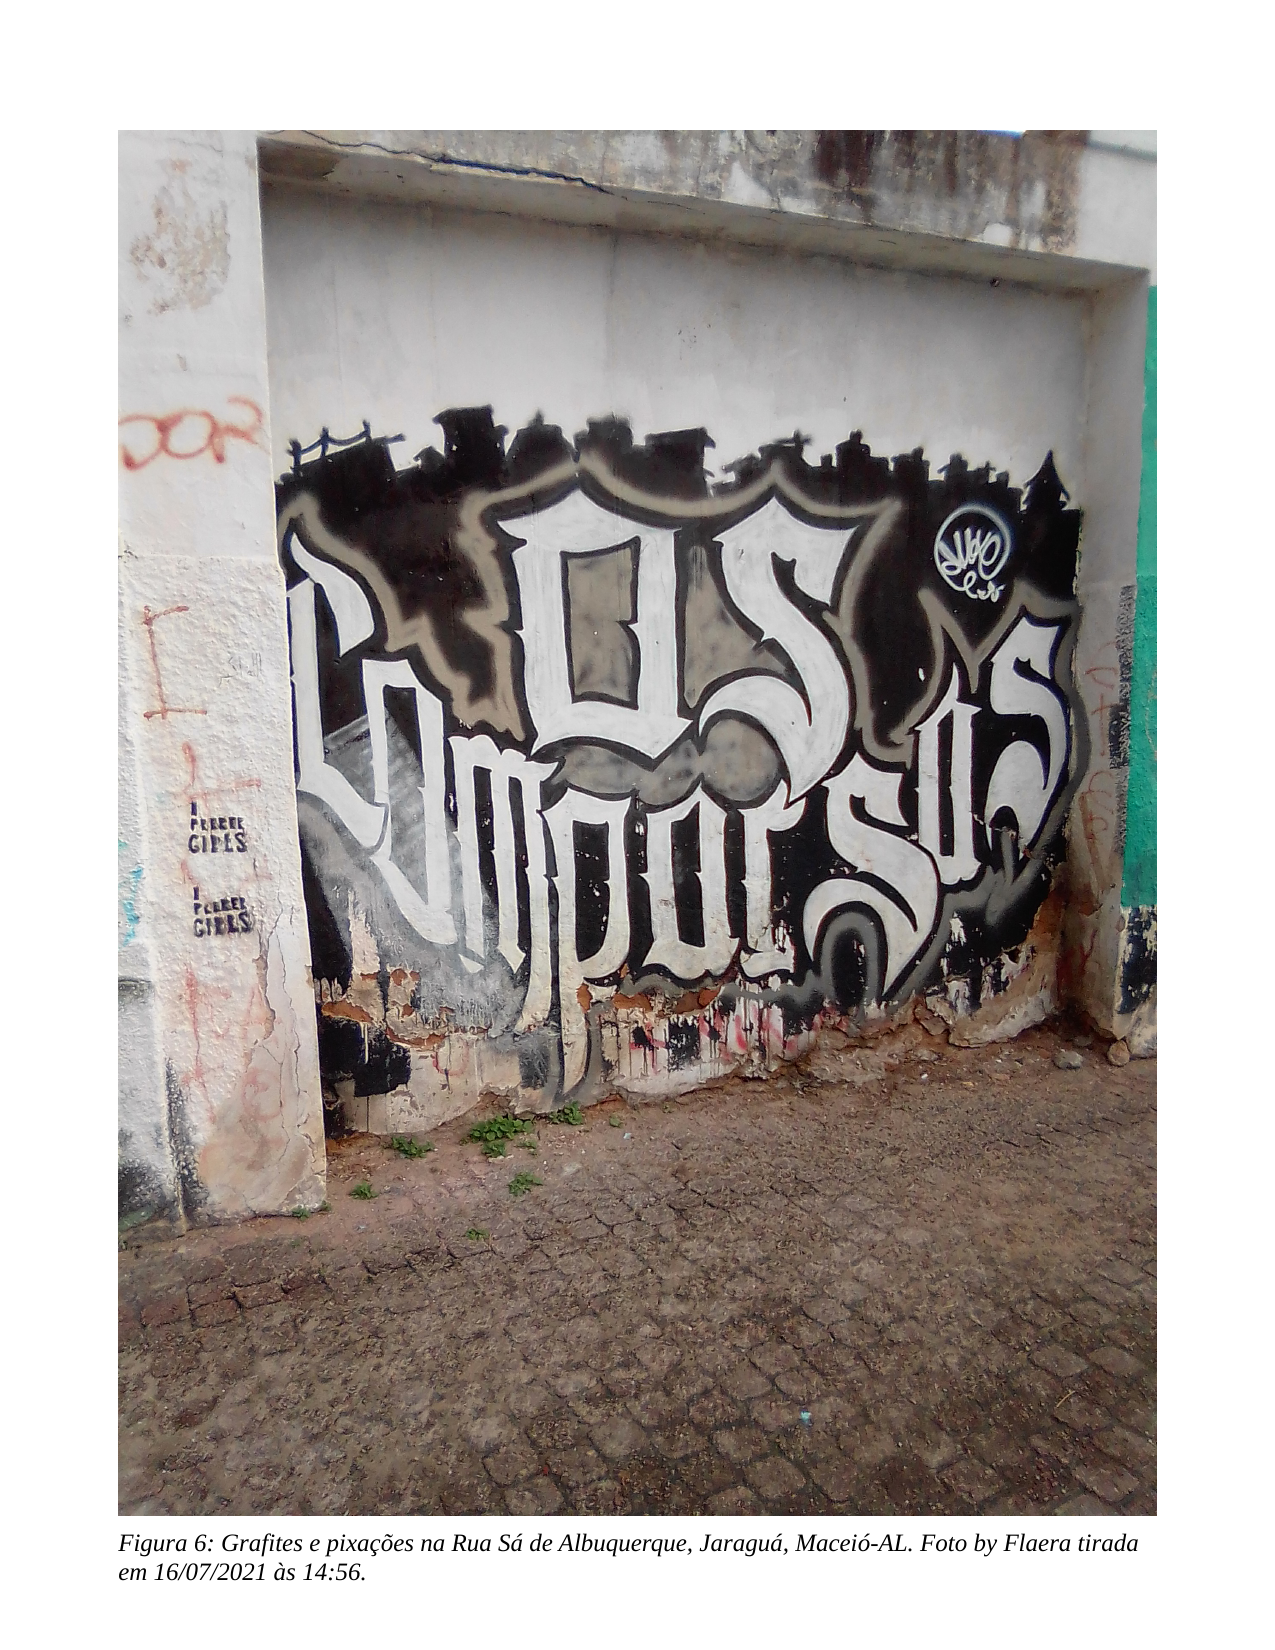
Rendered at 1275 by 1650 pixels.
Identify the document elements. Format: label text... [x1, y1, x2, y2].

text Figura 6: Grafites e pixações na Rua Sá de Albuquerque, Jaraguá, Maceió-AL. Foto by Flaera tirada em 16/07/2021 às 14:56. [118, 1516, 1157, 1586]
picture [118, 130, 1157, 1516]
